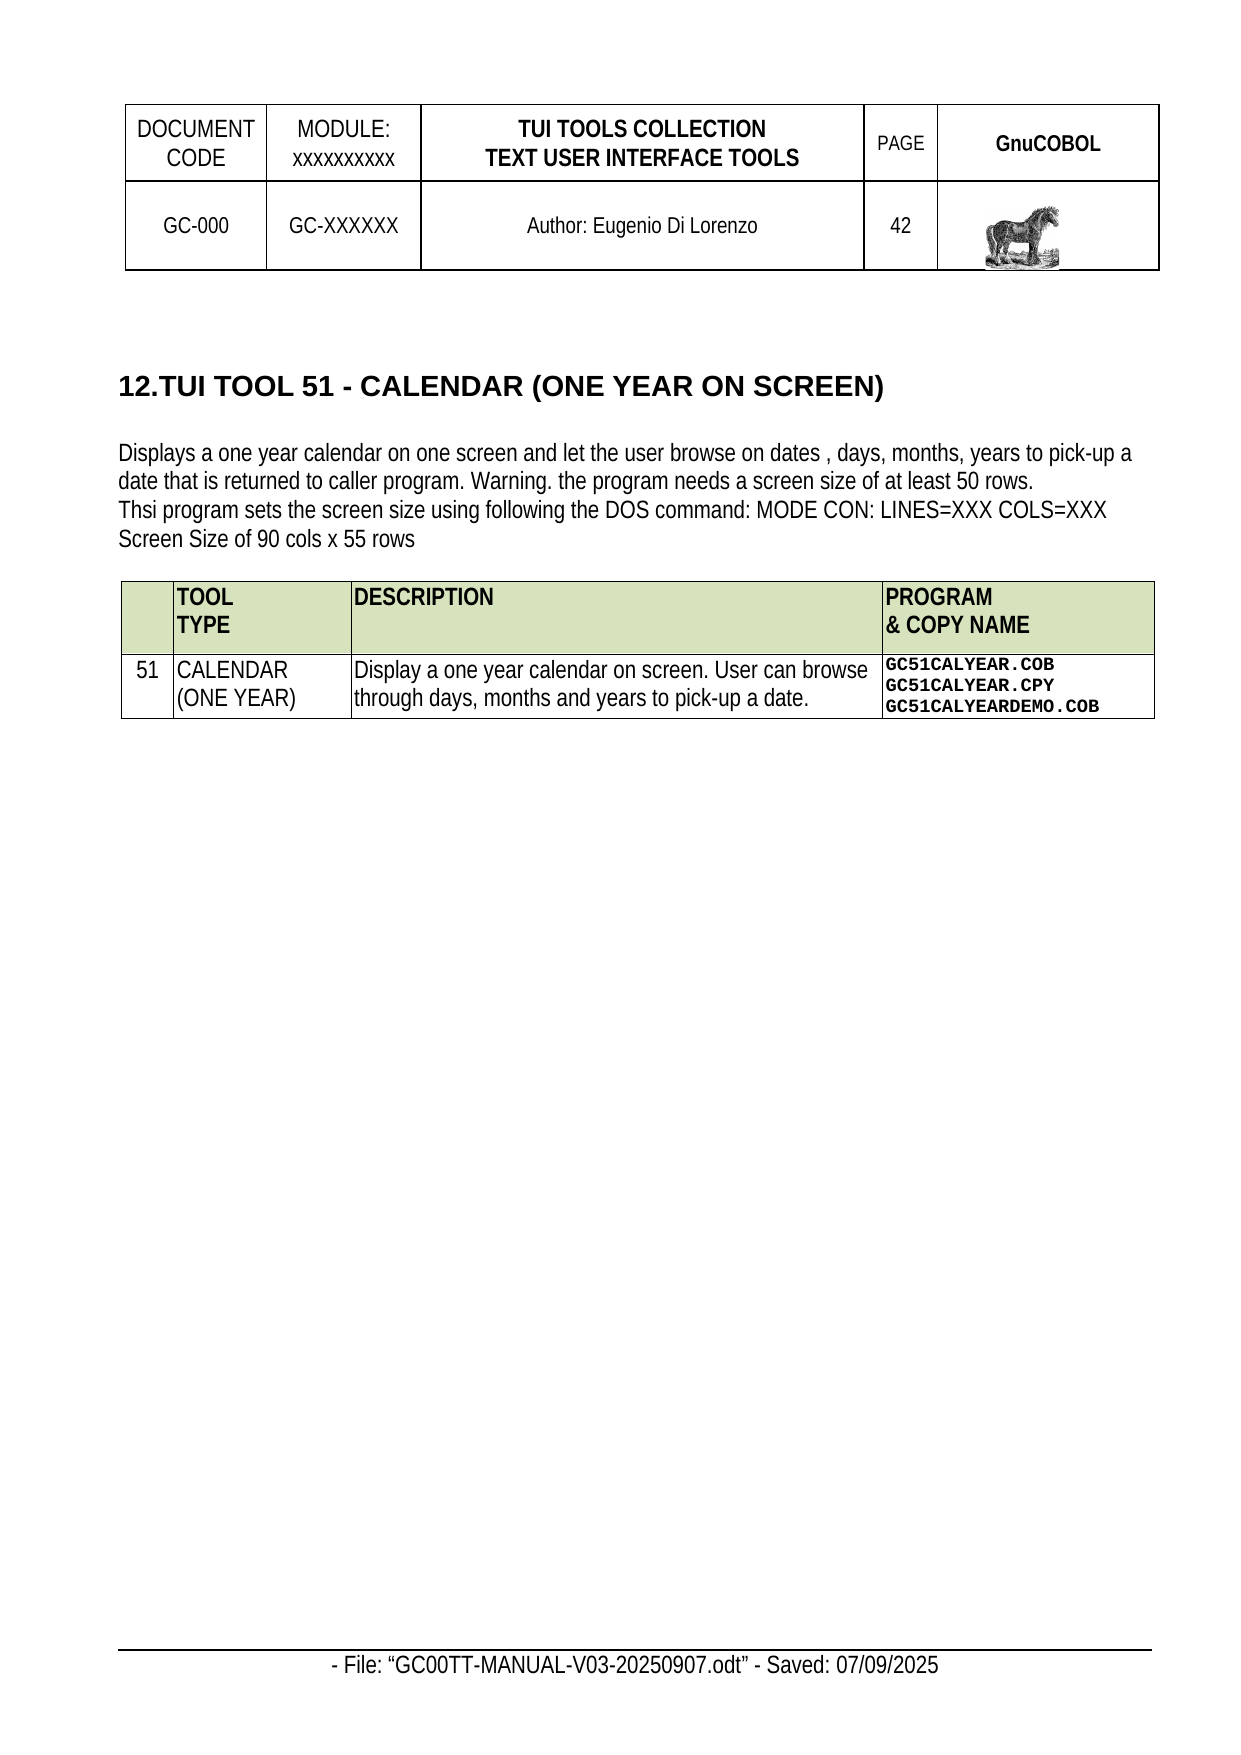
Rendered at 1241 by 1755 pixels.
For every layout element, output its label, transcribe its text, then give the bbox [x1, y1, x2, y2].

table_header TOOL TYPE [174, 582, 351, 653]
table_header [122, 582, 173, 653]
table_cell CALENDAR (ONE YEAR) [174, 655, 351, 718]
text Screen Size of 90 cols x 55 rows [118, 523, 1152, 552]
table_cell GC51CALYEAR.COB GC51CALYEAR.CPY GC51CALYEARDEMO.COB [883, 655, 1154, 718]
table_header DESCRIPTION [352, 582, 882, 653]
table_cell Display a one year calendar on screen. User can browse through days, months and years to pick-up a date. [352, 655, 882, 718]
text Displays a one year calendar on one screen and let the user browse on dates , days, months, years to pick-up a date that is returned to caller program. Warning. the program needs a screen size of at least 50 rows. Thsi program sets the screen size using following the DOS command: MODE CON: LINES=XXX COLS=XXX [118, 438, 1152, 523]
table_header PROGRAM & COPY NAME [883, 582, 1154, 653]
subtitle TUI TOOL 51 - CALENDAR (ONE YEAR ON SCREEN) [118, 369, 1152, 403]
table_cell 51 [122, 655, 173, 718]
